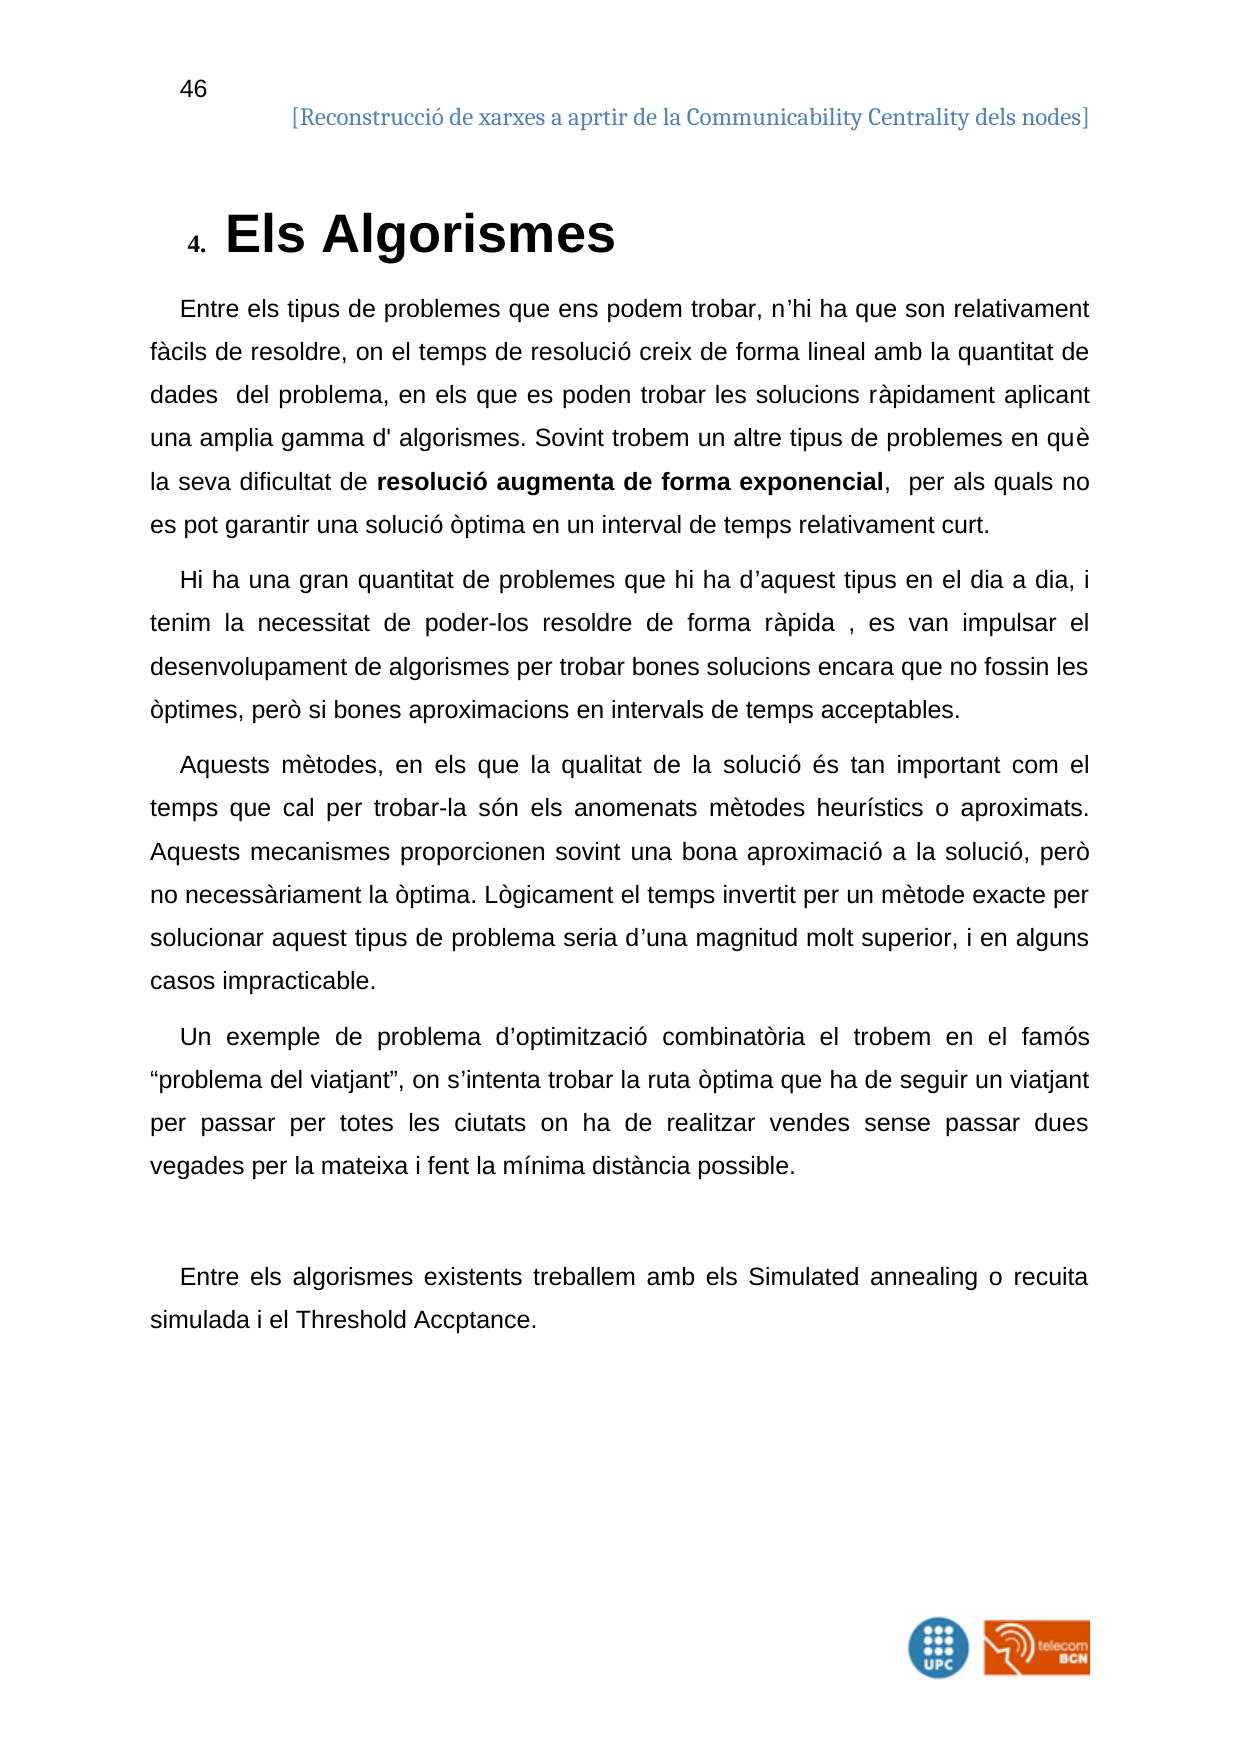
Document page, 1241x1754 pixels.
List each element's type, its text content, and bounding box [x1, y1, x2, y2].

text Hi ha una gran quantitat de problemes que hi ha d’aquest tipus en el dia a dia, i tenim la necessitat de poder-los resoldre de forma ràpida , es van impulsar el desenvolupament de algorismes per trobar bones solucions encara que no fossin les òptimes, però si bones aproximacions en intervals de temps acceptables. [150, 565, 1090, 723]
text Entre els algorismes existents treballem amb els Simulated annealing o recuita simulada i el Threshold Accptance. [150, 1262, 1090, 1334]
text Entre els tipus de problemes que ens podem trobar, n’hi ha que son relativament fàcils de resoldre, on el temps de resolució creix de forma lineal amb la quantitat de dades del problema, en els que es poden trobar les solucions ràpidament aplicant una amplia gamma d' algorismes. Sovint trobem un altre tipus de problemes en què la seva dificultat de resolució augmenta de forma exponencial, per als quals no es pot garantir una solució òptima en un interval de temps relativament curt. [150, 294, 1090, 538]
picture [904, 1614, 1091, 1681]
text Un exemple de problema d’optimització combinatòria el trobem en el famós “problema del viatjant”, on s’intenta trobar la ruta òptima que ha de seguir un viatjant per passar per totes les ciutats on ha de realitzar vendes sense passar dues vegades per la mateixa i fent la mínima distància possible. [150, 1022, 1090, 1180]
subtitle Els Algorismes [187, 202, 1090, 264]
text Aquests mètodes, en els que la qualitat de la solució és tan important com el temps que cal per trobar-la són els anomenats mètodes heurístics o aproximats. Aquests mecanismes proporcionen sovint una bona aproximació a la solució, però no necessàriament la òptima. Lògicament el temps invertit per un mètode exacte per solucionar aquest tipus de problema seria d’una magnitud molt superior, i en alguns casos impracticable. [150, 750, 1090, 995]
